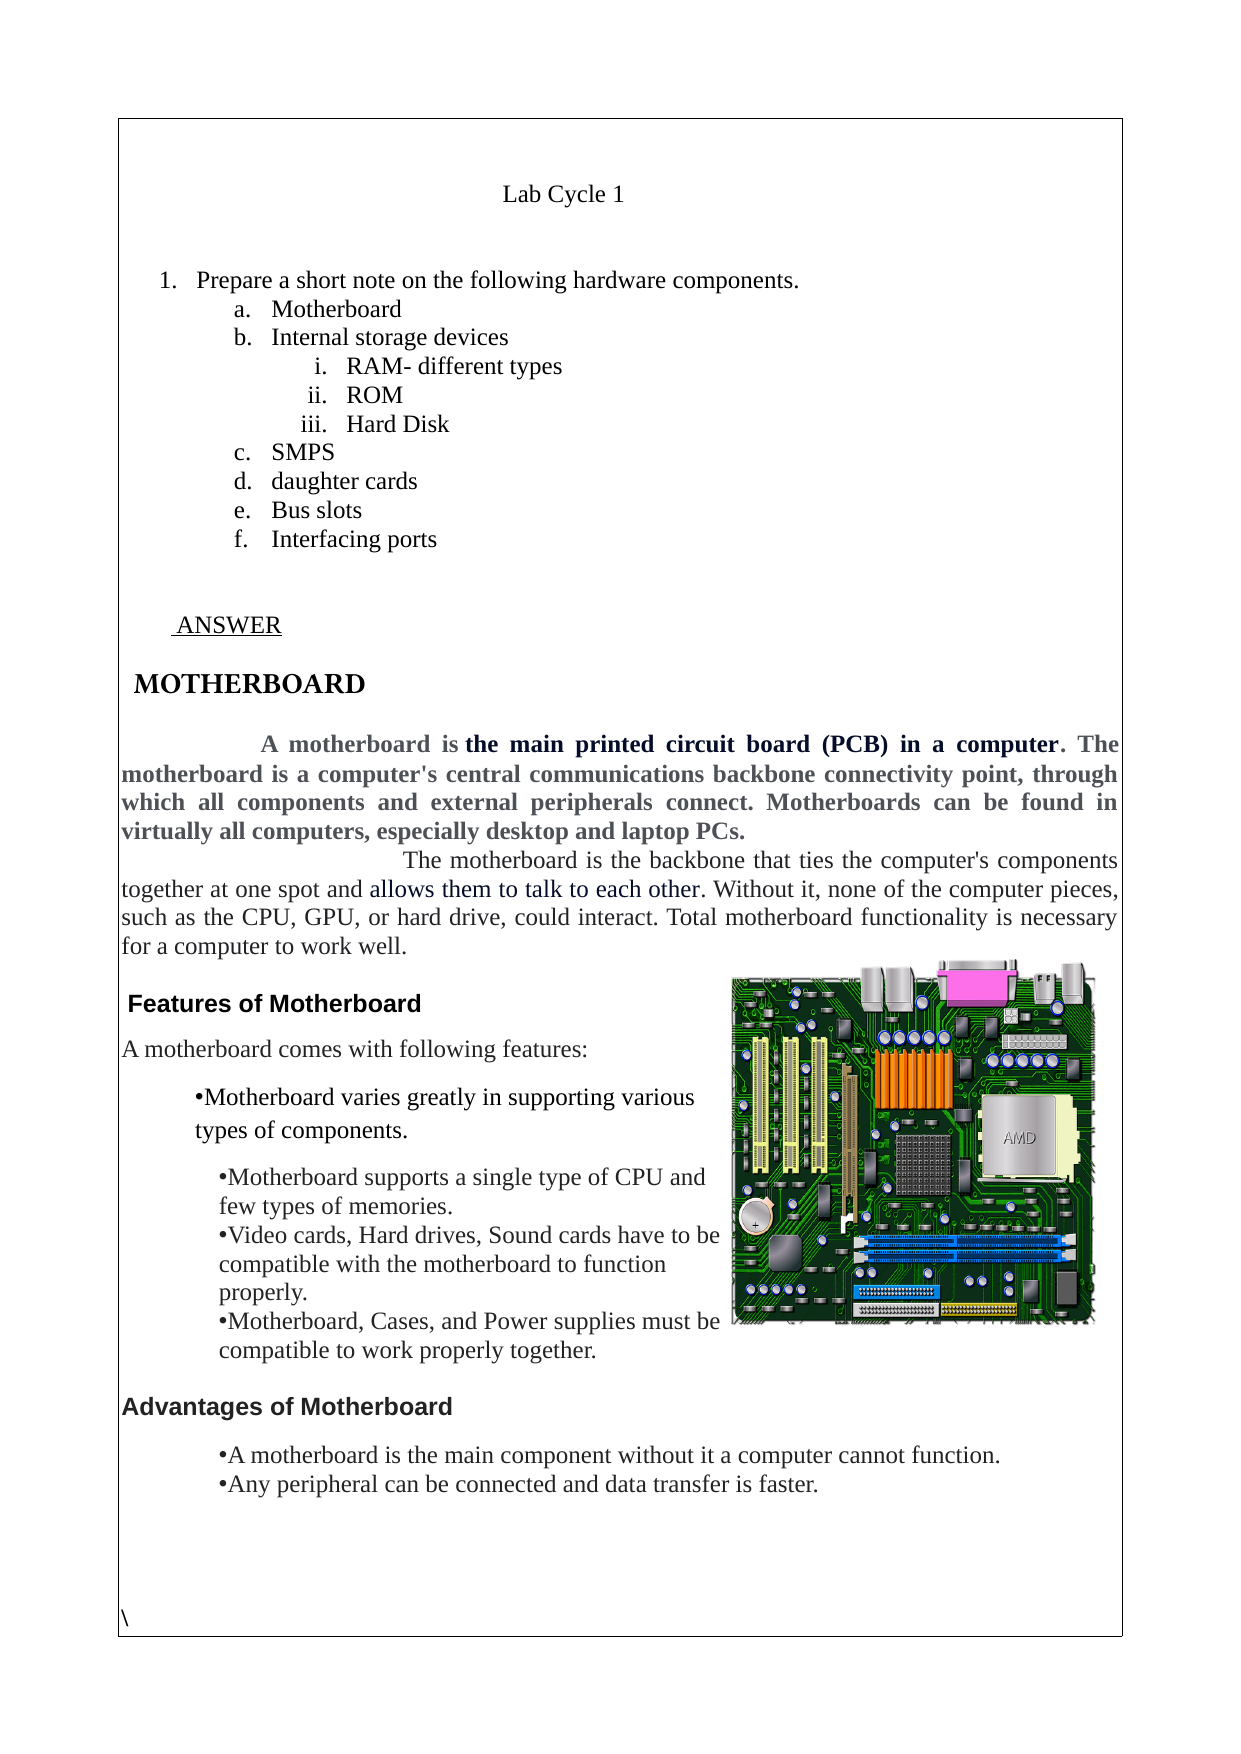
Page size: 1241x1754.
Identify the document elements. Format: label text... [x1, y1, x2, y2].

list ANSWER [121, 610, 1119, 639]
picture [724, 954, 1100, 1333]
text A motherboard comes with following features: [121, 1034, 724, 1063]
text Advantages of Motherboard [121, 1392, 1119, 1421]
list \ [121, 1603, 1119, 1631]
list RAM- different types [327, 351, 1119, 380]
list ROM [327, 380, 1119, 409]
list A motherboard is the main component without it a computer cannot function. [144, 1440, 1119, 1469]
list SMPS [234, 437, 1119, 466]
list Bus slots [234, 495, 1119, 524]
list [1100, 989, 1119, 1017]
list Video cards, Hard drives, Sound cards have to be compatible with the motherboard to function properly. [144, 1220, 724, 1306]
list Motherboard, Cases, and Power supplies must be compatible to work properly together. [144, 1306, 1119, 1364]
list Any peripheral can be connected and data transfer is faster. [144, 1469, 1119, 1497]
list Internal storage devices [234, 322, 1119, 351]
list Interfacing ports [234, 524, 1119, 552]
list Prepare a short note on the following hardware components. [159, 265, 1119, 294]
list A motherboard is the main printed circuit board (PCB) in a computer. The motherboard is a computer's central communications backbone connectivity point, through which all components and external peripherals connect. Motherboards can be found in virtually all computers, especially desktop and laptop PCs. [121, 729, 1119, 845]
list Motherboard [234, 294, 1119, 322]
list Motherboard supports a single type of CPU and few types of memories. [144, 1162, 724, 1220]
list Features of Motherboard [121, 989, 724, 1017]
list MOTHERBOARD [121, 667, 1119, 701]
list The motherboard is the backbone that ties the computer's components together at one spot and allows them to talk to each other. Without it, none of the computer pieces, such as the CPU, GPU, or hard drive, could interact. Total motherboard functionality is necessary for a computer to work well. [121, 845, 1119, 960]
list Motherboard varies greatly in supporting various types of components. [121, 1082, 724, 1143]
list Hard Disk [327, 409, 1119, 437]
list daughter cards [234, 466, 1119, 495]
text Lab Cycle 1 [121, 179, 1119, 207]
